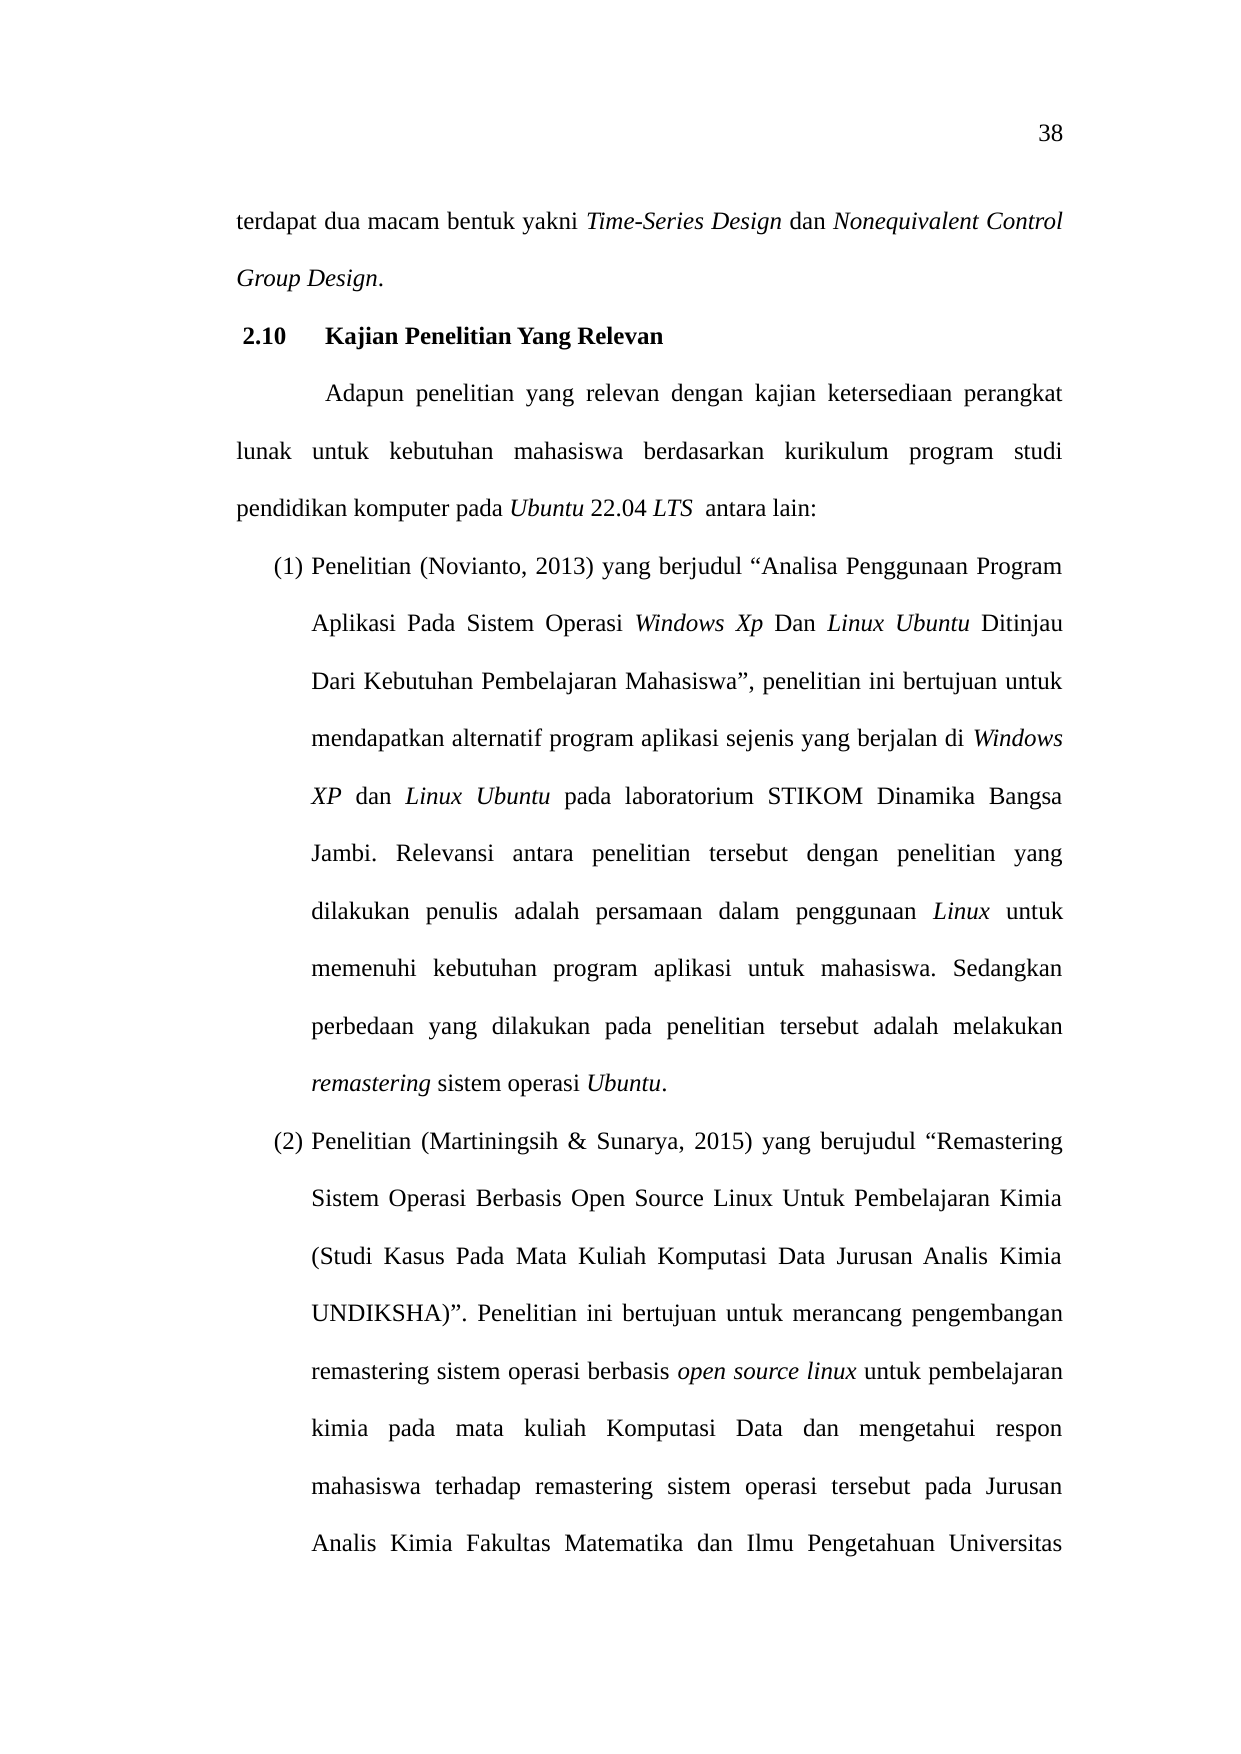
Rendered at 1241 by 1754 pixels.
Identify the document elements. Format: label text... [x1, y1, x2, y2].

subtitle Kajian Penelitian Yang Relevan [236, 321, 1063, 350]
text terdapat dua macam bentuk yakni Time-Series Design dan Nonequivalent Control Group Design. [236, 206, 1063, 292]
list Penelitian (Martiningsih & Sunarya, 2015)⁠ yang berujudul “Remastering Sistem Operasi Berbasis Open Source Linux Untuk Pembelajaran Kimia (Studi Kasus Pada Mata Kuliah Komputasi Data Jurusan Analis Kimia UNDIKSHA)”. Penelitian ini bertujuan untuk merancang pengembangan remastering sistem operasi berbasis open source linux untuk pembelajaran kimia pada mata kuliah Komputasi Data dan mengetahui respon mahasiswa terhadap remastering sistem operasi tersebut pada Jurusan Analis Kimia Fakultas Matematika dan Ilmu Pengetahuan Universitas [274, 1126, 1063, 1557]
list Penelitian (Novianto, 2013) yang berjudul “Analisa Penggunaan Program Aplikasi Pada Sistem Operasi Windows Xp Dan Linux Ubuntu Ditinjau Dari Kebutuhan Pembelajaran Mahasiswa”, penelitian ini bertujuan untuk mendapatkan alternatif program aplikasi sejenis yang berjalan di Windows XP dan Linux Ubuntu pada laboratorium STIKOM Dinamika Bangsa Jambi. Relevansi antara penelitian tersebut dengan penelitian yang dilakukan penulis adalah persamaan dalam penggunaan Linux untuk memenuhi kebutuhan program aplikasi untuk mahasiswa. Sedangkan perbedaan yang dilakukan pada penelitian tersebut adalah melakukan remastering sistem operasi Ubuntu. [274, 551, 1063, 1097]
text Adapun penelitian yang relevan dengan kajian ketersediaan perangkat lunak untuk kebutuhan mahasiswa berdasarkan kurikulum program studi pendidikan komputer pada Ubuntu 22.04 LTS antara lain: [236, 378, 1063, 522]
